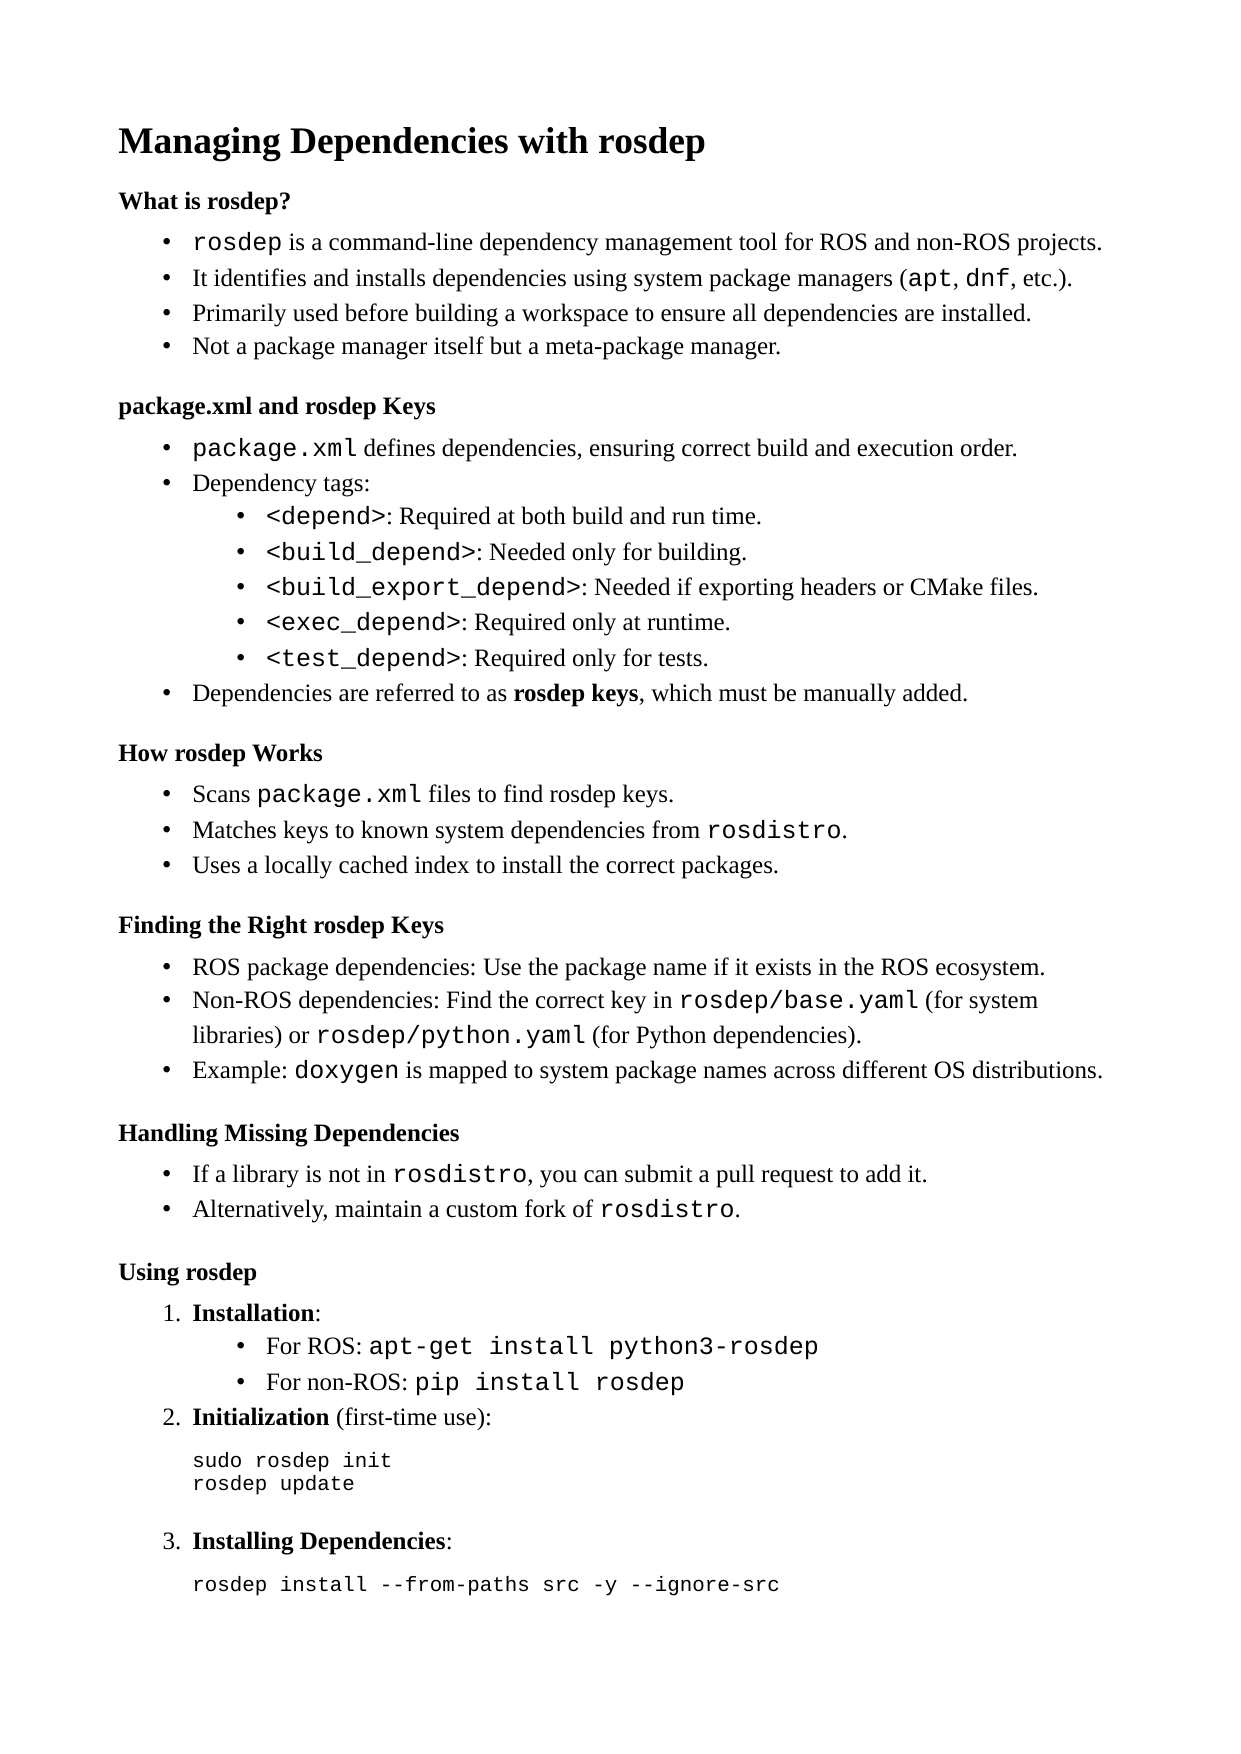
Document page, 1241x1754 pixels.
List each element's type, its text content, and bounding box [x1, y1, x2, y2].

subtitle What is rosdep? [118, 186, 1122, 215]
list <depend>: Required at both build and run time. [236, 501, 1122, 532]
list rosdep is a command-line dependency management tool for ROS and non-ROS projects. [162, 227, 1122, 258]
subtitle How rosdep Works [118, 738, 1122, 767]
list rosdep install --from-paths src -y --ignore-src [162, 1574, 1122, 1598]
list Scans package.xml files to find rosdep keys. [162, 779, 1122, 810]
list Non-ROS dependencies: Find the correct key in rosdep/base.yaml (for system libraries) or rosdep/python.yaml (for Python dependencies). [162, 985, 1122, 1051]
list Installation: [162, 1298, 1122, 1327]
subtitle package.xml and rosdep Keys [118, 391, 1122, 420]
list <build_export_depend>: Needed if exporting headers or CMake files. [236, 572, 1122, 603]
list Primarily used before building a workspace to ensure all dependencies are installed. [162, 298, 1122, 327]
list Dependencies are referred to as rosdep keys, which must be manually added. [162, 678, 1122, 707]
list Installing Dependencies: [162, 1526, 1122, 1555]
list ROS package dependencies: Use the package name if it exists in the ROS ecosystem. [162, 952, 1122, 981]
list If a library is not in rosdistro, you can submit a pull request to add it. [162, 1159, 1122, 1190]
list It identifies and installs dependencies using system package managers (apt, dnf, etc.). [162, 263, 1122, 294]
list package.xml defines dependencies, ensuring correct build and execution order. [162, 433, 1122, 463]
list <build_depend>: Needed only for building. [236, 537, 1122, 567]
list Matches keys to known system dependencies from rosdistro. [162, 815, 1122, 846]
list For non-ROS: pip install rosdep [236, 1367, 1122, 1397]
subtitle Finding the Right rosdep Keys [118, 911, 1122, 939]
list rosdep update [162, 1473, 1122, 1497]
subtitle Handling Missing Dependencies [118, 1118, 1122, 1147]
list Alternatively, maintain a custom fork of rosdistro. [162, 1194, 1122, 1225]
list Uses a locally cached index to install the correct packages. [162, 850, 1122, 879]
subtitle Managing Dependencies with rosdep [118, 118, 1122, 161]
list For ROS: apt-get install python3-rosdep [236, 1331, 1122, 1362]
list Not a package manager itself but a meta-package manager. [162, 331, 1122, 360]
list sudo rosdep init [162, 1450, 1122, 1473]
list Initialization (first-time use): [162, 1402, 1122, 1431]
list Example: doxygen is mapped to system package names across different OS distributions. [162, 1055, 1122, 1086]
subtitle Using rosdep [118, 1257, 1122, 1286]
list Dependency tags: [162, 468, 1122, 497]
list <test_depend>: Required only for tests. [236, 643, 1122, 674]
list <exec_depend>: Required only at runtime. [236, 607, 1122, 638]
